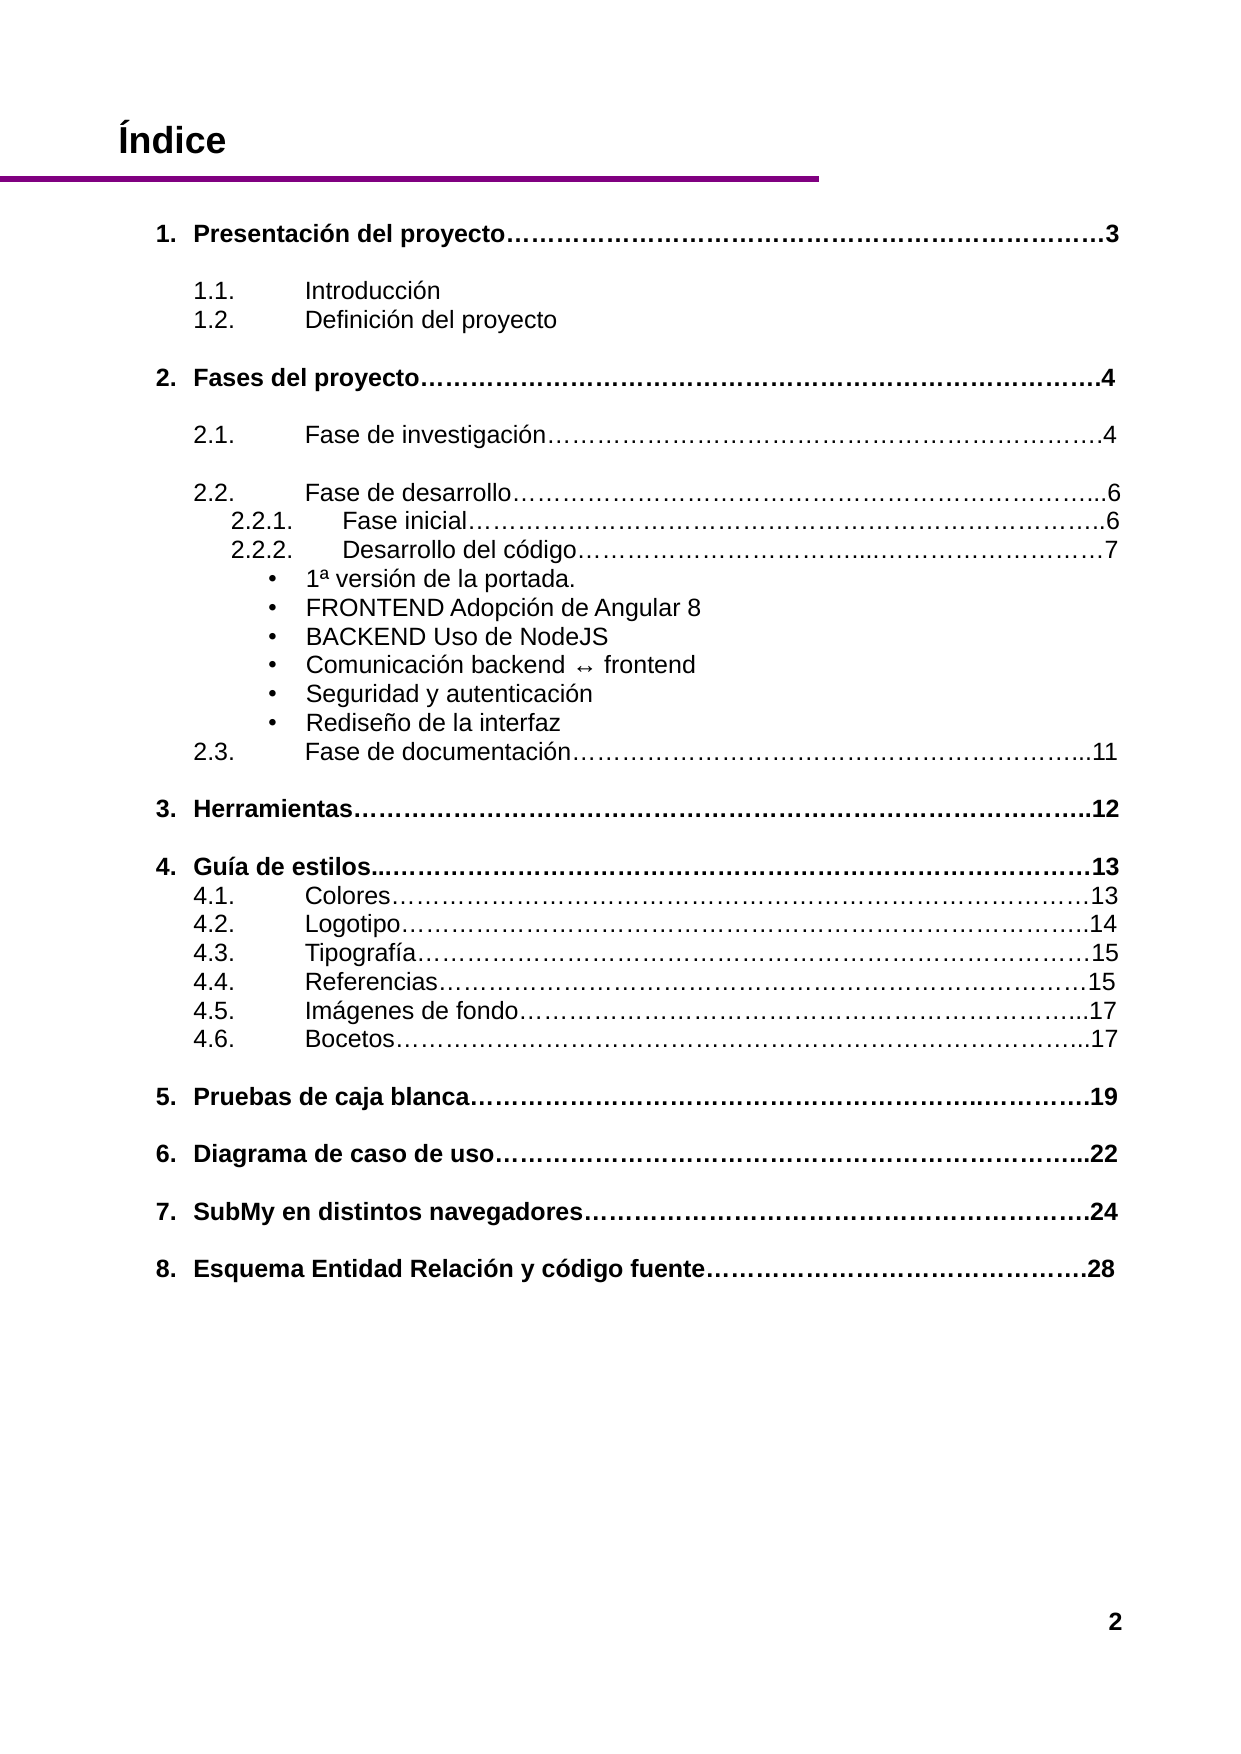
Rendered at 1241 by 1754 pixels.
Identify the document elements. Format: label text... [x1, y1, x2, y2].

list BACKEND Uso de NodeJS [268, 621, 1122, 650]
list Logotipo………………………………………………………………………..14 [193, 909, 1122, 938]
list Seguridad y autenticación [268, 679, 1122, 708]
list Colores…………………………………………………………………………13 [193, 881, 1122, 909]
list Diagrama de caso de uso……………………………………………………………...22 [156, 1139, 1122, 1168]
list Fase de documentación……………………………………………………...11 [193, 737, 1122, 766]
list Pruebas de caja blanca……………………………………………………..………….19 [156, 1082, 1122, 1111]
list Imágenes de fondo…………………………………………………………...17 [193, 996, 1122, 1024]
list Fases del proyecto……………………………………………………………………….4 [156, 362, 1122, 391]
list FRONTEND Adopción de Angular 8 [268, 593, 1122, 621]
list Fase de desarrollo……………………………………………………………...6 [193, 477, 1122, 506]
list Comunicación backend ↔ frontend [268, 650, 1122, 679]
list Guía de estilos...…………………………………………………………………………13 [156, 852, 1122, 881]
list Tipografía………………………………………………………………………15 [193, 938, 1122, 967]
list Esquema Entidad Relación y código fuente……………………………………….28 [156, 1254, 1122, 1283]
text Índice [118, 118, 1122, 161]
list SubMy en distintos navegadores…………………………………………………….24 [156, 1197, 1122, 1226]
list 1ª versión de la portada. [268, 564, 1122, 593]
list Bocetos………………………………………………………………………...17 [193, 1024, 1122, 1053]
list Fase inicial…………………………………………………………………..6 [231, 506, 1122, 535]
list Desarrollo del código……………………………....………………………7 [231, 535, 1122, 564]
list Herramientas……………………………………………………………………………..12 [156, 794, 1122, 823]
list Referencias……………………………………………………………………15 [193, 967, 1122, 996]
list Fase de investigación………………………………………………………….4 [193, 420, 1122, 449]
list Rediseño de la interfaz [268, 708, 1122, 737]
list Definición del proyecto [193, 305, 1122, 334]
list Introducción [193, 276, 1122, 305]
list Presentación del proyecto………………………………………………………………3 [156, 219, 1122, 247]
